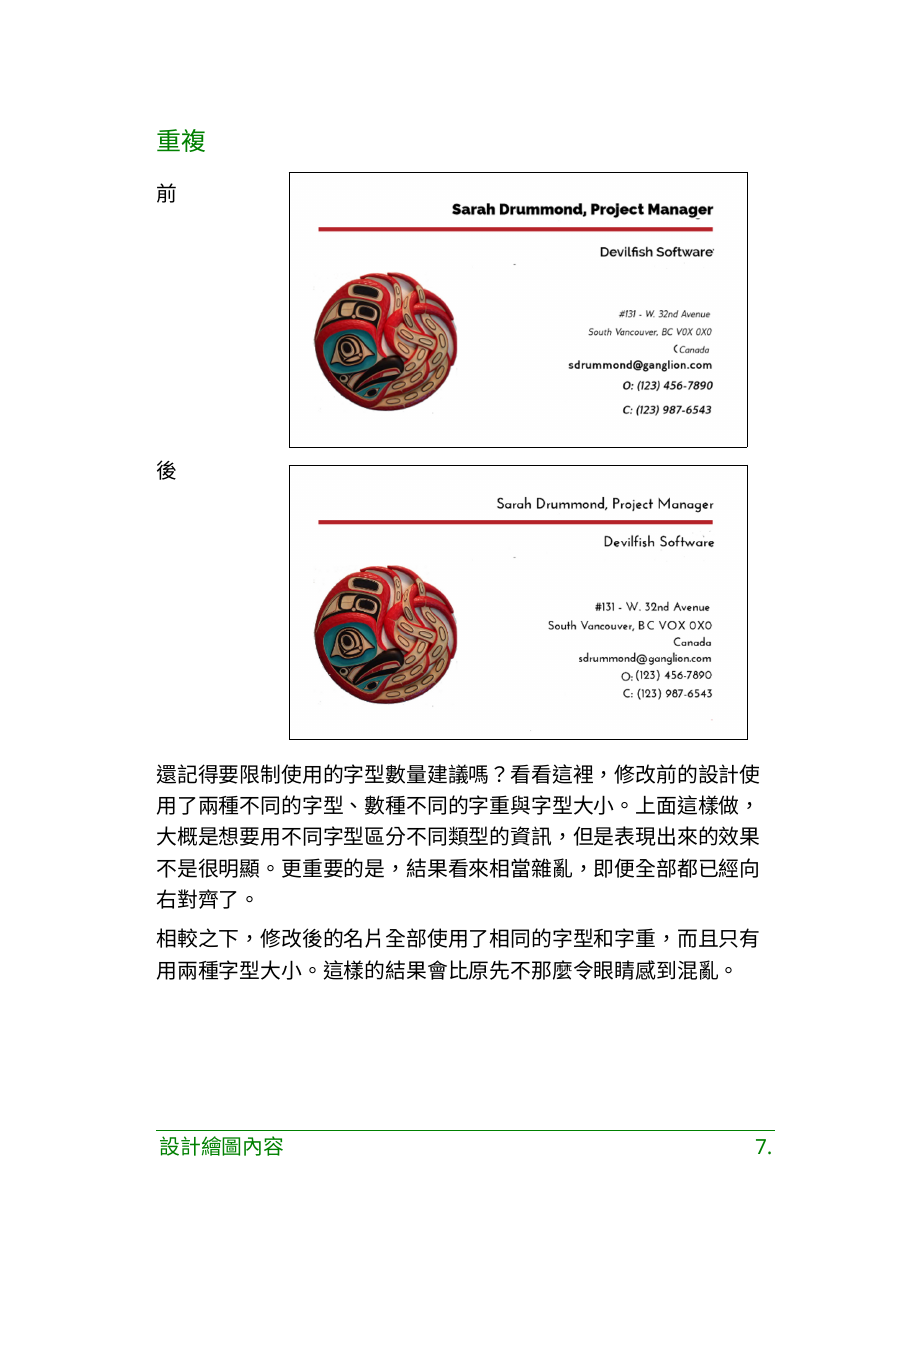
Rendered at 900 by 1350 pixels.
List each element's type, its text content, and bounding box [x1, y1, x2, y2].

picture [291, 467, 744, 737]
picture [291, 175, 744, 444]
text 相較之下，修改後的名片全部使用了相同的字型和字重，而且只有用兩種字型大小。這樣的結果會比原先不那麼令眼睛感到混亂。 [156, 922, 775, 984]
table_cell [289, 449, 775, 742]
text 還記得要限制使用的字型數量建議嗎？看看這裡，修改前的設計使用了兩種不同的字型、數種不同的字重與字型大小。上面這樣做，大概是想要用不同字型區分不同類型的資訊，但是表現出來的效果不是很明顯。更重要的是，結果看來相當雜亂，即便全部都已經向右對齊了。 [156, 757, 775, 913]
subtitle 重複 [156, 125, 775, 156]
table_header [290, 173, 747, 447]
table_header 前 [156, 172, 288, 449]
table_cell [290, 466, 747, 739]
table_cell 後 [156, 449, 288, 742]
table_header [289, 172, 775, 449]
